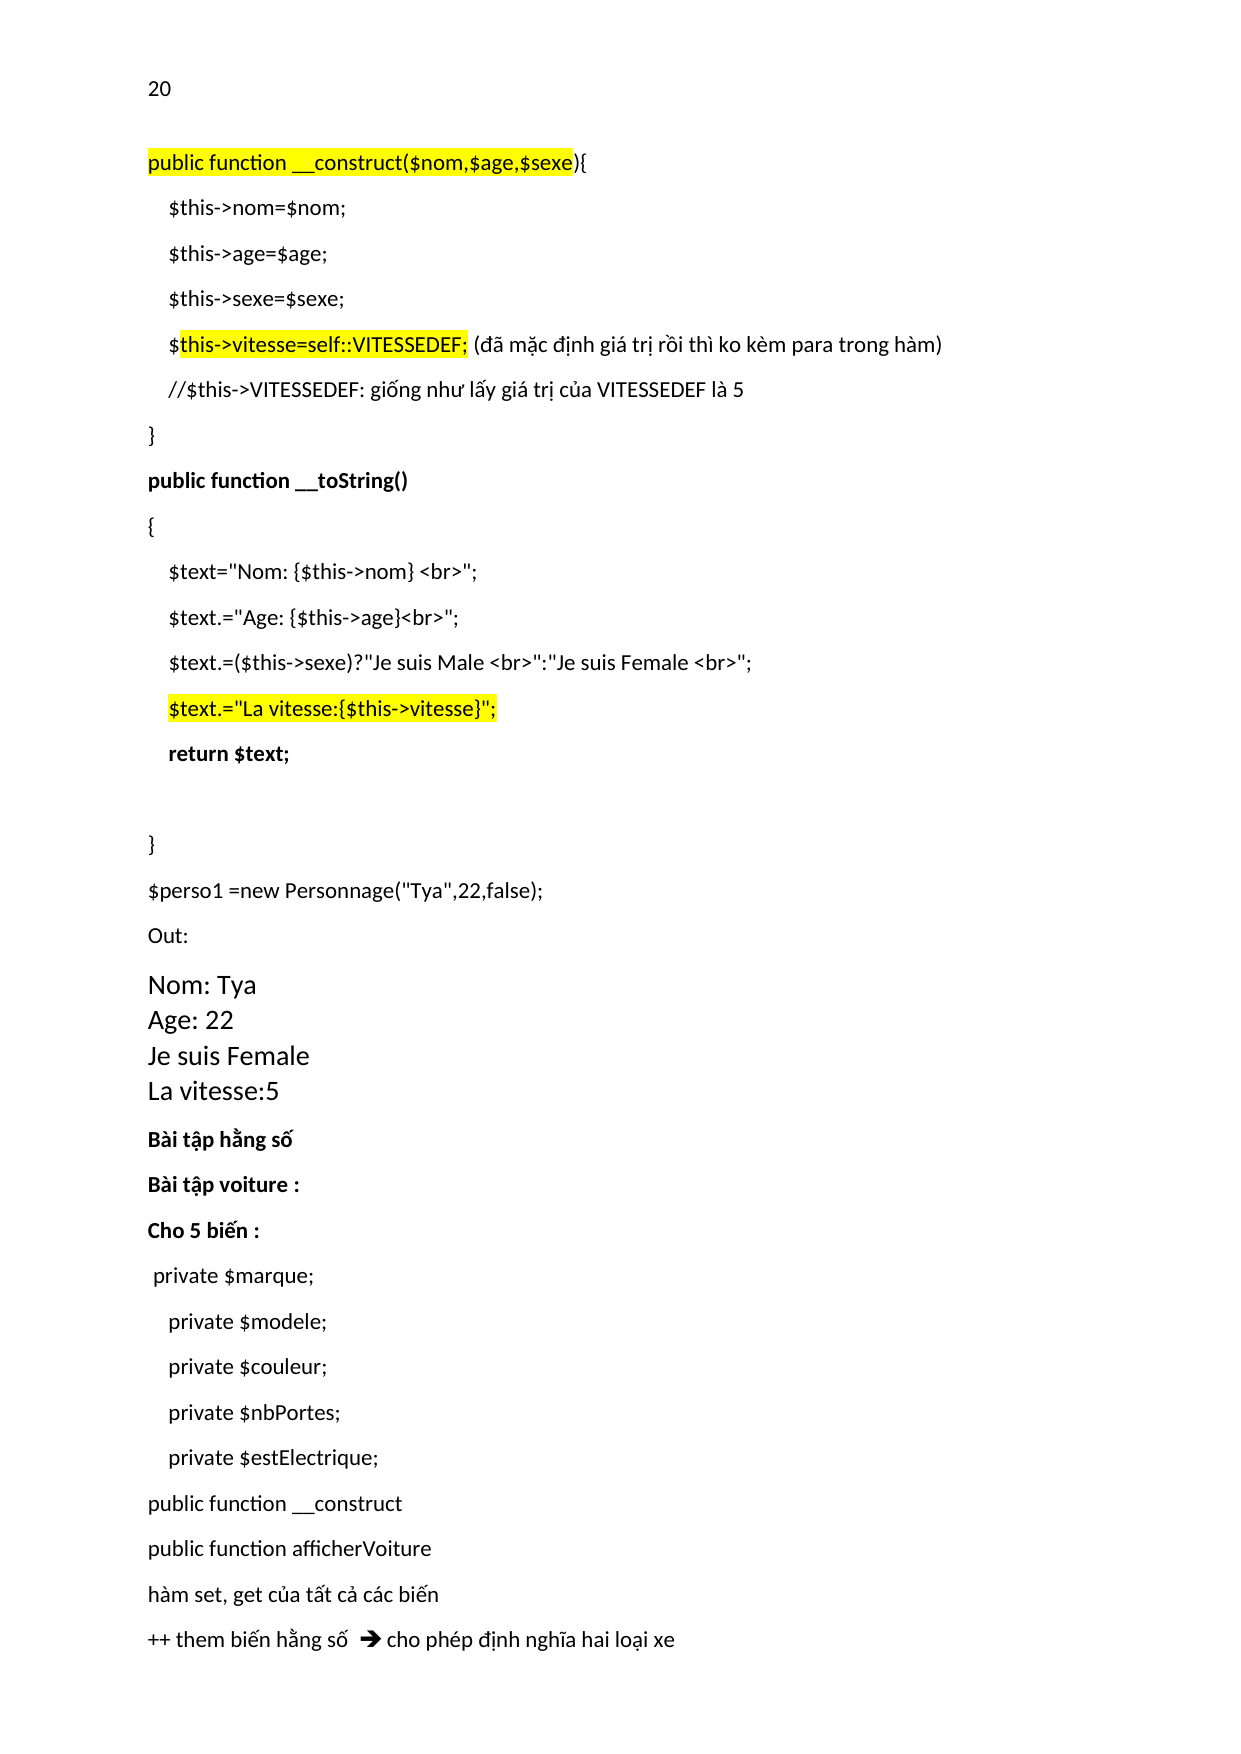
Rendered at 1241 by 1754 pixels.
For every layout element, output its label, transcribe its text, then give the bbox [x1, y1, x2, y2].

text hàm set, get của tất cả các biến [148, 1580, 1093, 1608]
text //$this->VITESSEDEF: giống như lấy giá trị của VITESSEDEF là 5 [148, 375, 1093, 403]
text public function afficherVoiture [148, 1534, 1093, 1563]
text ++ them biến hằng số  cho phép định nghĩa hai loại xe [148, 1626, 1093, 1654]
text private $estElectrique; [148, 1443, 1093, 1472]
text return $text; [148, 739, 1093, 767]
text Bài tập hằng số [148, 1125, 1093, 1153]
text $text.="Age: {$this->age}<br>"; [148, 603, 1093, 631]
text public function __construct [148, 1489, 1093, 1517]
text Out: [148, 921, 1093, 949]
text { [148, 512, 1093, 540]
text Bài tập voiture : [148, 1170, 1093, 1198]
text $perso1 =new Personnage("Tya",22,false); [148, 876, 1093, 904]
text Nom: Tya Age: 22 Je suis Female La vitesse:5 [148, 967, 1093, 1107]
text private $modele; [148, 1307, 1093, 1335]
text $this->sexe=$sexe; [148, 284, 1093, 312]
text } [148, 421, 1093, 449]
text private $nbPortes; [148, 1398, 1093, 1426]
text public function __toString() [148, 466, 1093, 494]
text $this->age=$age; [148, 239, 1093, 267]
text } [148, 830, 1093, 858]
text Cho 5 biến : [148, 1216, 1093, 1244]
text $text="Nom: {$this->nom} <br>"; [148, 557, 1093, 585]
text $this->nom=$nom; [148, 193, 1093, 221]
text $this->vitesse=self::VITESSEDEF; (đã mặc định giá trị rồi thì ko kèm para trong hàm) [148, 330, 1093, 358]
text public function __construct($nom,$age,$sexe){ [148, 148, 1093, 176]
text $text.=($this->sexe)?"Je suis Male <br>":"Je suis Female <br>"; [148, 648, 1093, 676]
text private $couleur; [148, 1352, 1093, 1381]
text private $marque; [148, 1261, 1093, 1289]
text $text.="La vitesse:{$this->vitesse}"; [148, 694, 1093, 722]
